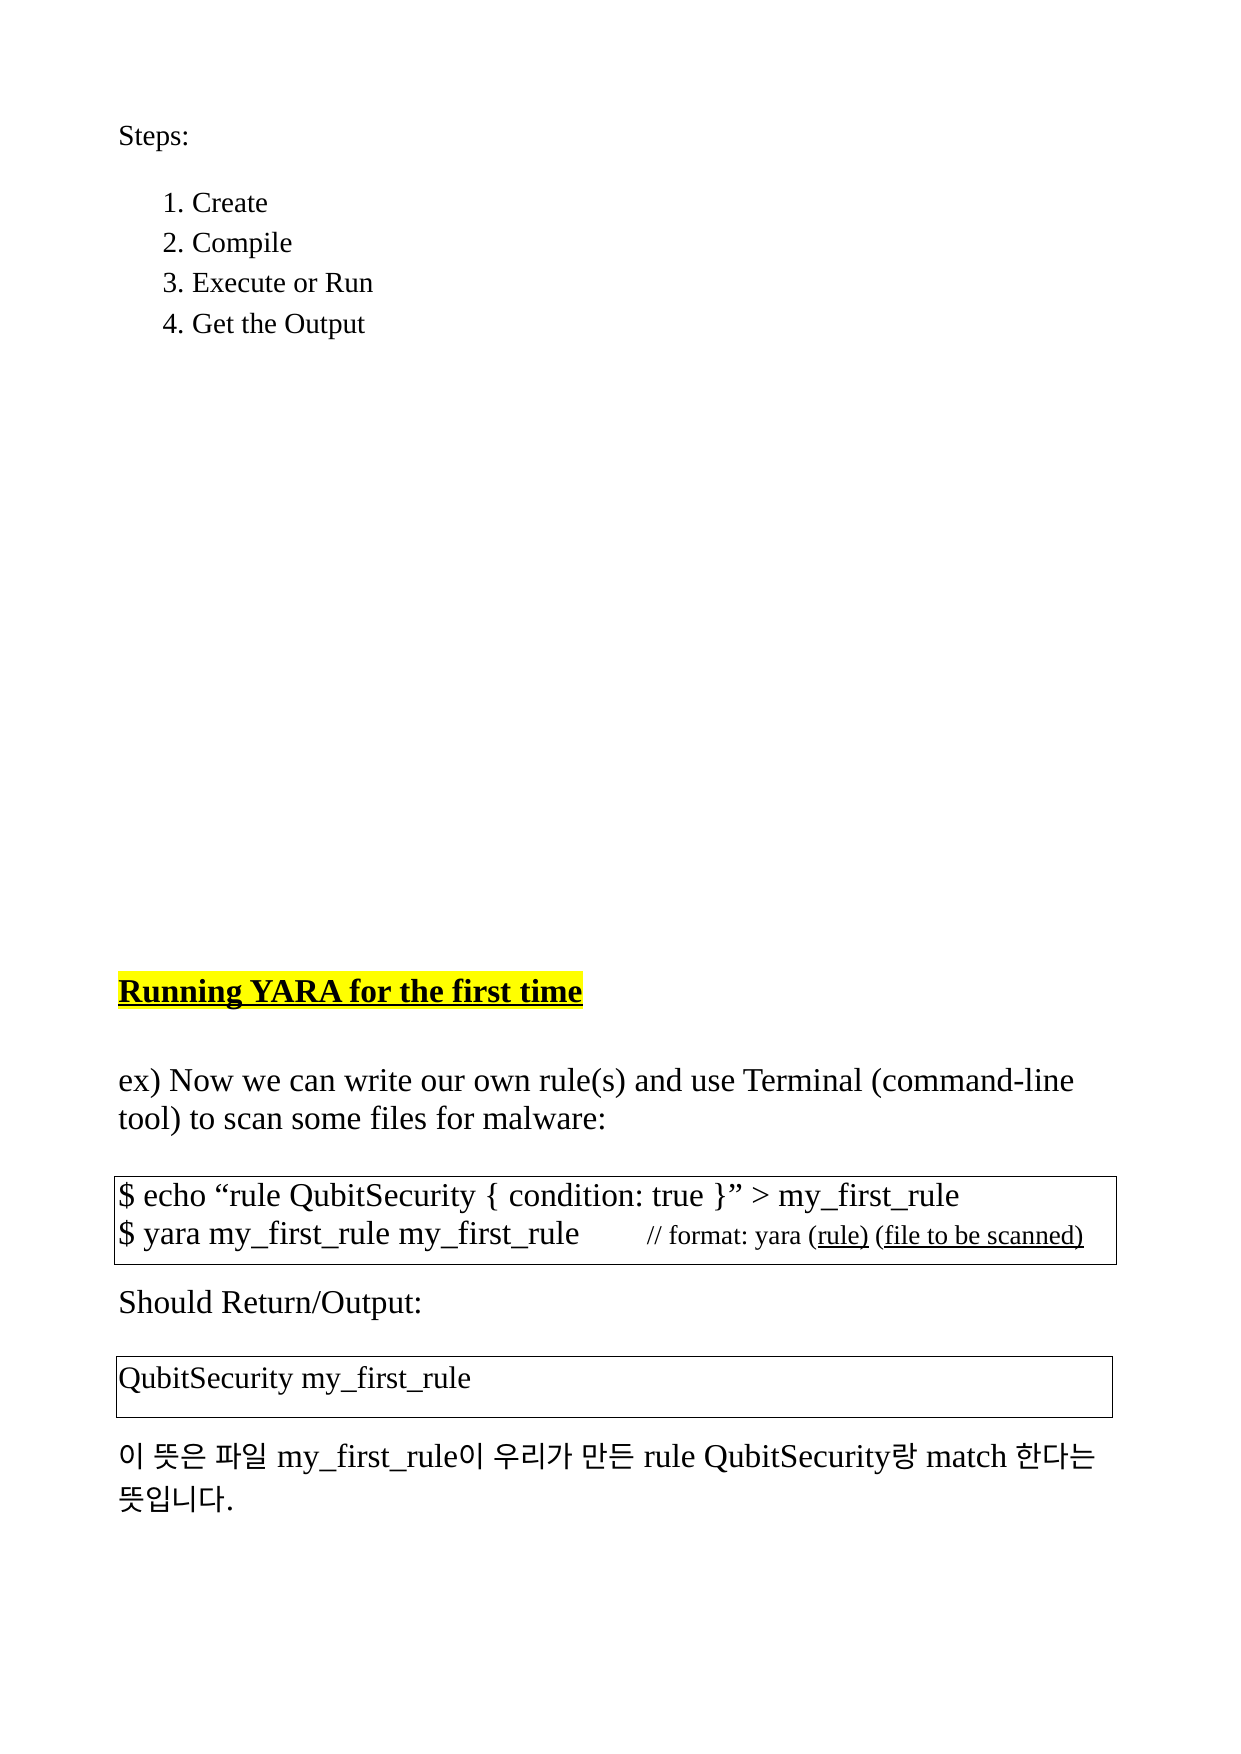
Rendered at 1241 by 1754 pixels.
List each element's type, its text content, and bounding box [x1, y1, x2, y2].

list Get the Output [162, 306, 1122, 339]
text $ yara my_first_rule my_first_rule // format: yara (rule) (file to be scanned) [118, 1213, 1116, 1252]
list Execute or Run [162, 266, 1122, 299]
text $ echo “rule QubitSecurity { condition: true }” > my_first_rule [118, 1175, 1122, 1213]
list Compile [162, 225, 1122, 259]
text Should Return/Output: [118, 1283, 1122, 1321]
text Steps: [118, 118, 1122, 152]
text ex) Now we can write our own rule(s) and use Terminal (command-line tool) to scan some files for malware: [118, 1060, 1122, 1137]
text QubitSecurity my_first_rule [118, 1359, 1112, 1395]
list Create [162, 185, 1122, 219]
subtitle Running YARA for the first time [118, 932, 1122, 1009]
text 이 뜻은 파일 my_first_rule이 우리가 만든 rule QubitSecurity랑 match 한다는 뜻입니다. [118, 1434, 1122, 1518]
